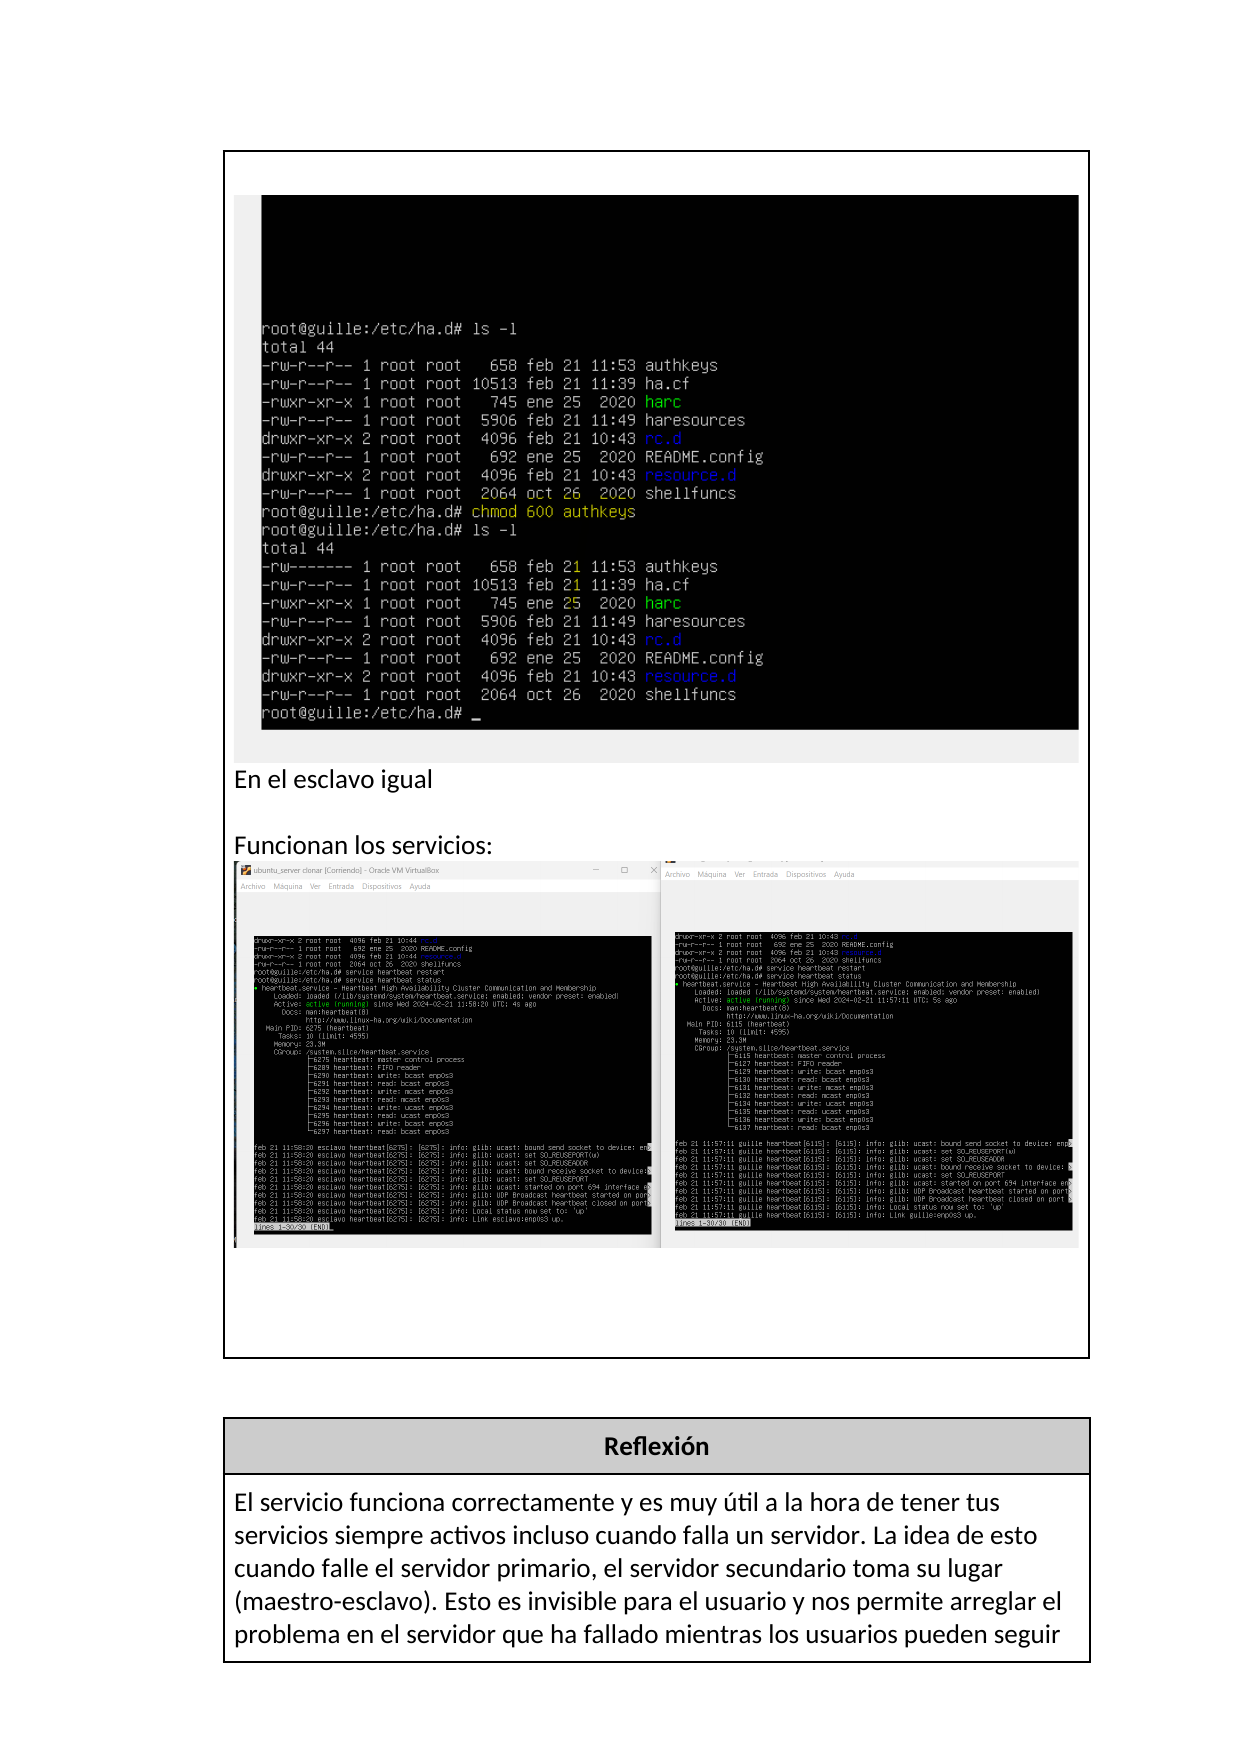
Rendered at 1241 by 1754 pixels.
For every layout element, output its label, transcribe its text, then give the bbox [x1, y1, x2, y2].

table_header Reflexión [225, 1419, 1089, 1473]
table_cell Hemos instalado heartbeat y unzip para descomprimir archivos Dentro del archivo de configuración modificamos Configuramos la maquina que será maestro y la que será esclavo identificándolas en los nodos (el primer nodo es maestro y el resto son esclavos) CONFIGURAMOS DE LA MISMA FORMA EL ESCLAVO (LOS NODOS EN EL MISMO ORDEN Y LO UNICO DISTINTO ES LA IP DEL SERVIDOR EN UNICAST) configuramos el archivo authkeys en el maestro EL ESCLAVO ES IGUAL En el esclavo igual Funcionan los servicios: [225, 152, 1088, 1357]
picture [233, 861, 1079, 1248]
picture [233, 195, 1079, 763]
table_cell El servicio funciona correctamente y es muy útil a la hora de tener tus servicios siempre activos incluso cuando falla un servidor. La idea de esto cuando falle el servidor primario, el servidor secundario toma su lugar (maestro-esclavo). Esto es invisible para el usuario y nos permite arreglar el problema en el servidor que ha fallado mientras los usuarios pueden seguir [225, 1475, 1089, 1661]
